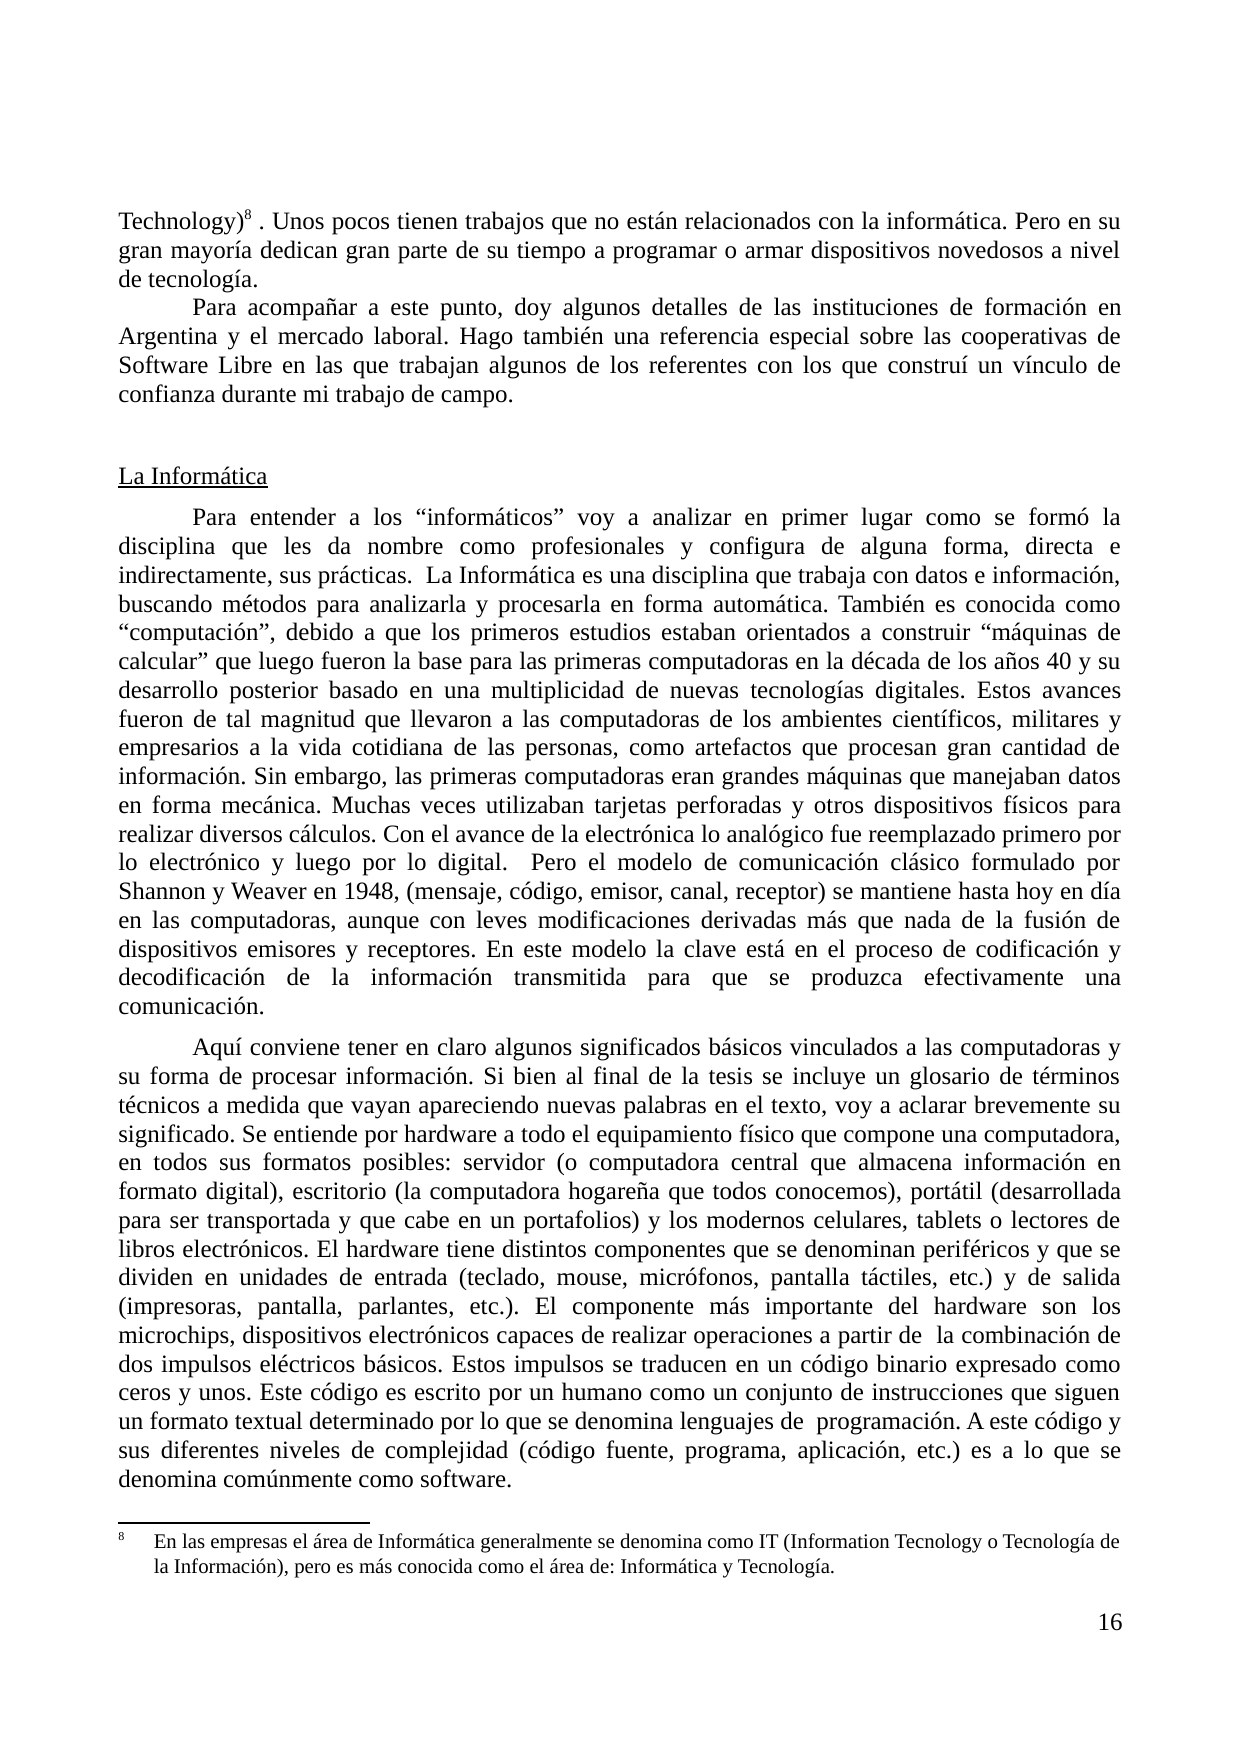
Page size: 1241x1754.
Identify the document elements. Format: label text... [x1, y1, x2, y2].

text Los informáticos que arman Redes Libres lo hacen como un trabajo voluntario, un hobbie, o por convicción militante o activista. Algunos trabajan como programadores en empresas o cooperativas del sector de tecnología o bien en otras organizaciones en las área de IT (Information Technology) . Unos pocos tienen trabajos que no están relacionados con la informática. Pero en su gran mayoría dedican gran parte de su tiempo a programar o armar dispositivos novedosos a nivel de tecnología. [118, 206, 1122, 292]
text En las empresas el área de Informática generalmente se denomina como IT (Information Tecnology o Tecnología de la Información), pero es más conocida como el área de: Informática y Tecnología. [118, 1529, 1122, 1578]
subtitle La Informática [118, 461, 1122, 490]
text Aquí conviene tener en claro algunos significados básicos vinculados a las computadoras y su forma de procesar información. Si bien al final de la tesis se incluye un glosario de términos técnicos a medida que vayan apareciendo nuevas palabras en el texto, voy a aclarar brevemente su significado. Se entiende por hardware a todo el equipamiento físico que compone una computadora, en todos sus formatos posibles: servidor (o computadora central que almacena información en formato digital), escritorio (la computadora hogareña que todos conocemos), portátil (desarrollada para ser transportada y que cabe en un portafolios) y los modernos celulares, tablets o lectores de libros electrónicos. El hardware tiene distintos componentes que se denominan periféricos y que se dividen en unidades de entrada (teclado, mouse, micrófonos, pantalla táctiles, etc.) y de salida (impresoras, pantalla, parlantes, etc.). El componente más importante del hardware son los microchips, dispositivos electrónicos capaces de realizar operaciones a partir de la combinación de dos impulsos eléctricos básicos. Estos impulsos se traducen en un código binario expresado como ceros y unos. Este código es escrito por un humano como un conjunto de instrucciones que siguen un formato textual determinado por lo que se denomina lenguajes de programación. A este código y sus diferentes niveles de complejidad (código fuente, programa, aplicación, etc.) es a lo que se denomina comúnmente como software. [118, 1032, 1122, 1492]
text Para acompañar a este punto, doy algunos detalles de las instituciones de formación en Argentina y el mercado laboral. Hago también una referencia especial sobre las cooperativas de Software Libre en las que trabajan algunos de los referentes con los que construí un vínculo de confianza durante mi trabajo de campo. [118, 292, 1122, 407]
text Para entender a los “informáticos” voy a analizar en primer lugar como se formó la disciplina que les da nombre como profesionales y configura de alguna forma, directa e indirectamente, sus prácticas. La Informática es una disciplina que trabaja con datos e información, buscando métodos para analizarla y procesarla en forma automática. También es conocida como “computación”, debido a que los primeros estudios estaban orientados a construir “máquinas de calcular” que luego fueron la base para las primeras computadoras en la década de los años 40 y su desarrollo posterior basado en una multiplicidad de nuevas tecnologías digitales. Estos avances fueron de tal magnitud que llevaron a las computadoras de los ambientes científicos, militares y empresarios a la vida cotidiana de las personas, como artefactos que procesan gran cantidad de información. Sin embargo, las primeras computadoras eran grandes máquinas que manejaban datos en forma mecánica. Muchas veces utilizaban tarjetas perforadas y otros dispositivos físicos para realizar diversos cálculos. Con el avance de la electrónica lo analógico fue reemplazado primero por lo electrónico y luego por lo digital. Pero el modelo de comunicación clásico formulado por Shannon y Weaver en 1948, (mensaje, código, emisor, canal, receptor) se mantiene hasta hoy en día en las computadoras, aunque con leves modificaciones derivadas más que nada de la fusión de dispositivos emisores y receptores. En este modelo la clave está en el proceso de codificación y decodificación de la información transmitida para que se produzca efectivamente una comunicación. [118, 502, 1122, 1020]
